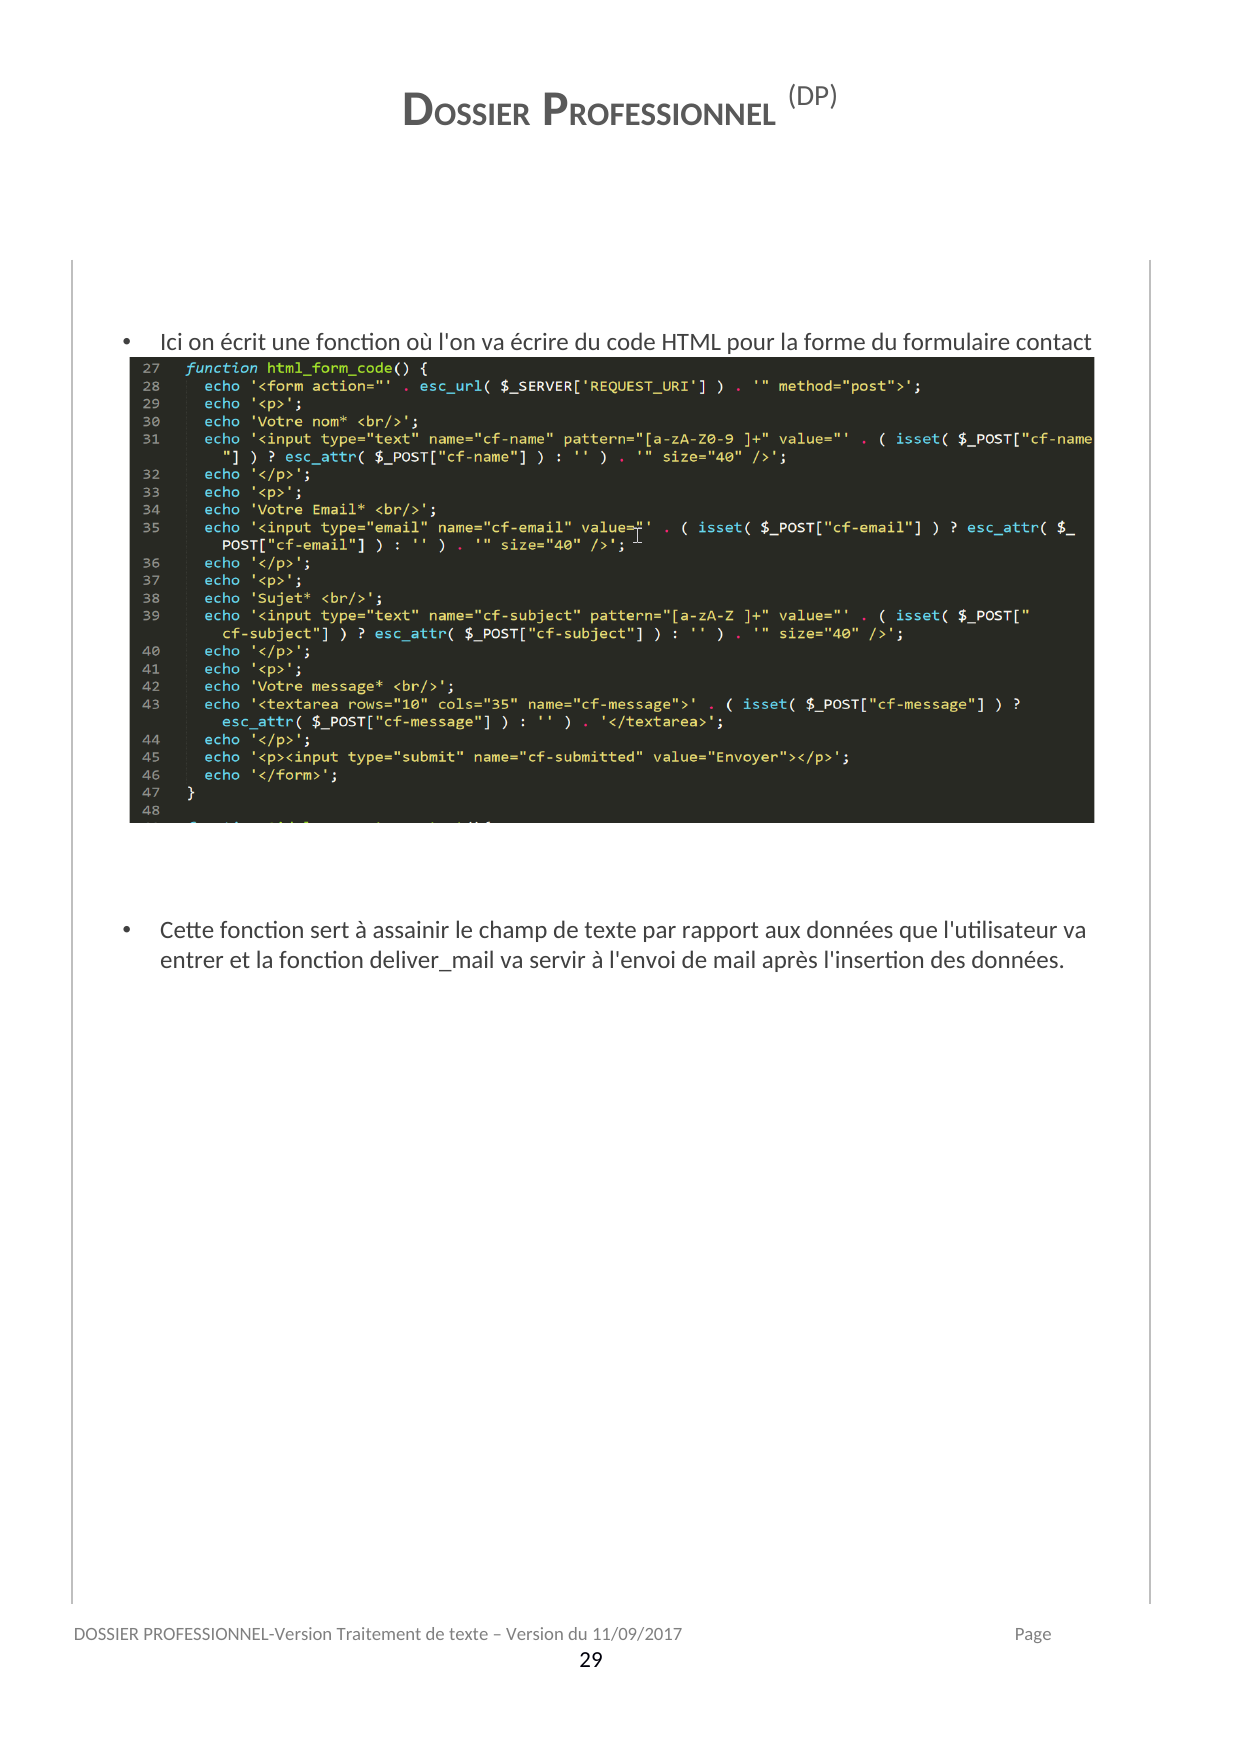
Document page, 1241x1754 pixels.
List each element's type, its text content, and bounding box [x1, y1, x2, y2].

picture [129, 357, 1095, 823]
table_cell Sur wordpress on devait créer un plugin fonctionnel et pour cela on a décidé de faire un plugin qui comportait l'envoi de mail, voici sa forme côté front-end qui a l'apparence d'un formulaire. Ici on crée un plugin avec les scripts en description et ensuite on écrit des fonctions qui permettent de l'activer ou non Ici on écrit une fonction où l'on va écrire du code HTML pour la forme du formulaire contact Cette fonction sert à assainir le champ de texte par rapport aux données que l'utilisateur va entrer et la fonction deliver_mail va servir à l'envoi de mail après l'insertion des données. [73, 260, 1149, 1604]
